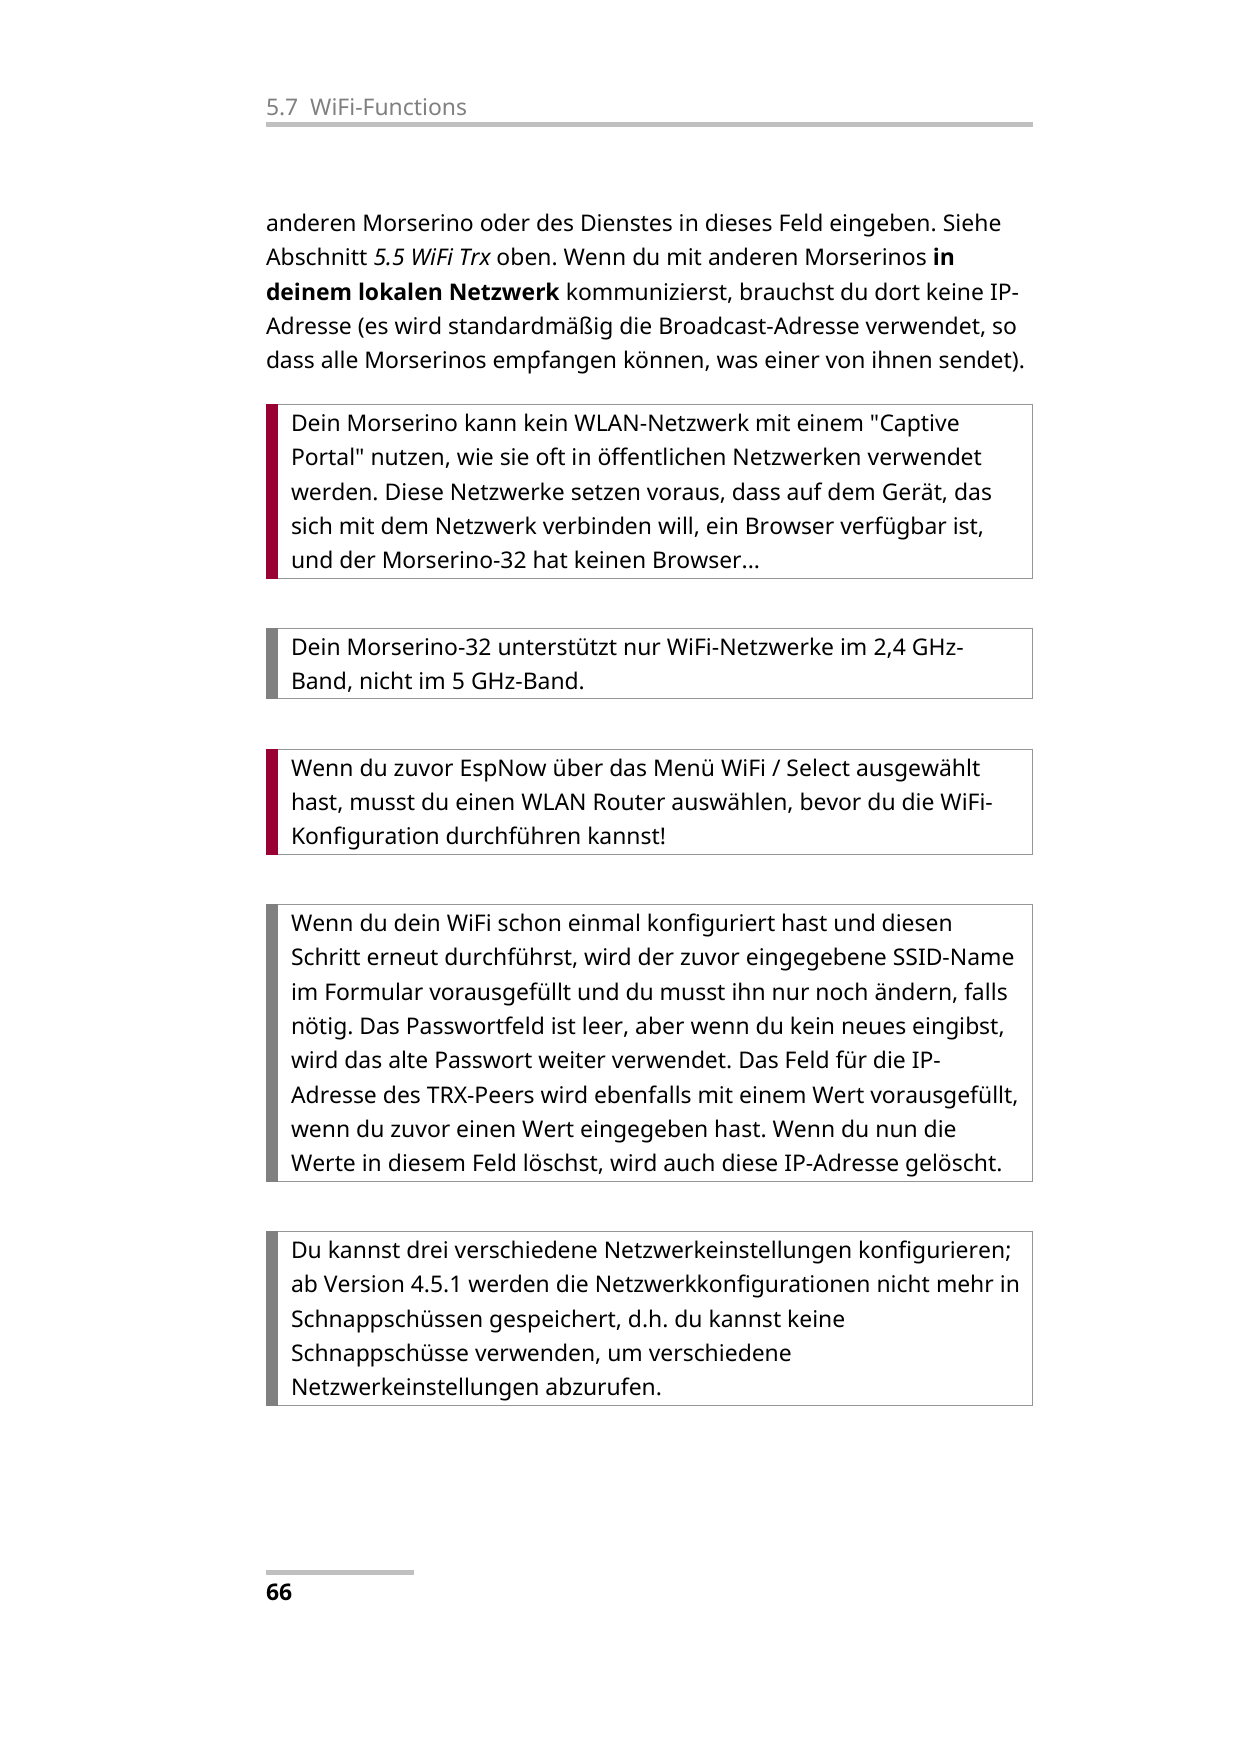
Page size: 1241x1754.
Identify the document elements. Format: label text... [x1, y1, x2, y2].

text anderen Morserino oder des Dienstes in dieses Feld eingeben. Siehe Abschnitt 5.5 WiFi Trx oben. Wenn du mit anderen Morserinos in deinem lokalen Netzwerk kommunizierst, brauchst du dort keine IP-Adresse (es wird standardmäßig die Broadcast-Adresse verwendet, so dass alle Morserinos empfangen können, was einer von ihnen sendet). [266, 207, 1033, 376]
text Dein Morserino kann kein WLAN-Netzwerk mit einem "Captive Portal" nutzen, wie sie oft in öffentlichen Netzwerken verwendet werden. Diese Netzwerke setzen voraus, dass auf dem Gerät, das sich mit dem Netzwerk verbinden will, ein Browser verfügbar ist, und der Morserino-32 hat keinen Browser... [278, 405, 1032, 578]
text Wenn du zuvor EspNow über das Menü WiFi / Select ausgewählt hast, musst du einen WLAN Router auswählen, bevor du die WiFi-Konfiguration durchführen kannst! [278, 750, 1032, 854]
text Du kannst drei verschiedene Netzwerkeinstellungen konfigurieren; ab Version 4.5.1 werden die Netzwerkkonfigurationen nicht mehr in Schnappschüssen gespeichert, d.h. du kannst keine Schnappschüsse verwenden, um verschiedene Netzwerkeinstellungen abzurufen. [278, 1232, 1032, 1405]
text Wenn du dein WiFi schon einmal konfiguriert hast und diesen Schritt erneut durchführst, wird der zuvor eingegebene SSID-Name im Formular vorausgefüllt und du musst ihn nur noch ändern, falls nötig. Das Passwortfeld ist leer, aber wenn du kein neues eingibst, wird das alte Passwort weiter verwendet. Das Feld für die IP-Adresse des TRX-Peers wird ebenfalls mit einem Wert vorausgefüllt, wenn du zuvor einen Wert eingegeben hast. Wenn du nun die Werte in diesem Feld löschst, wird auch diese IP-Adresse gelöscht. [278, 905, 1032, 1181]
text Dein Morserino-32 unterstützt nur WiFi-Netzwerke im 2,4 GHz-Band, nicht im 5 GHz-Band. [278, 629, 1032, 698]
